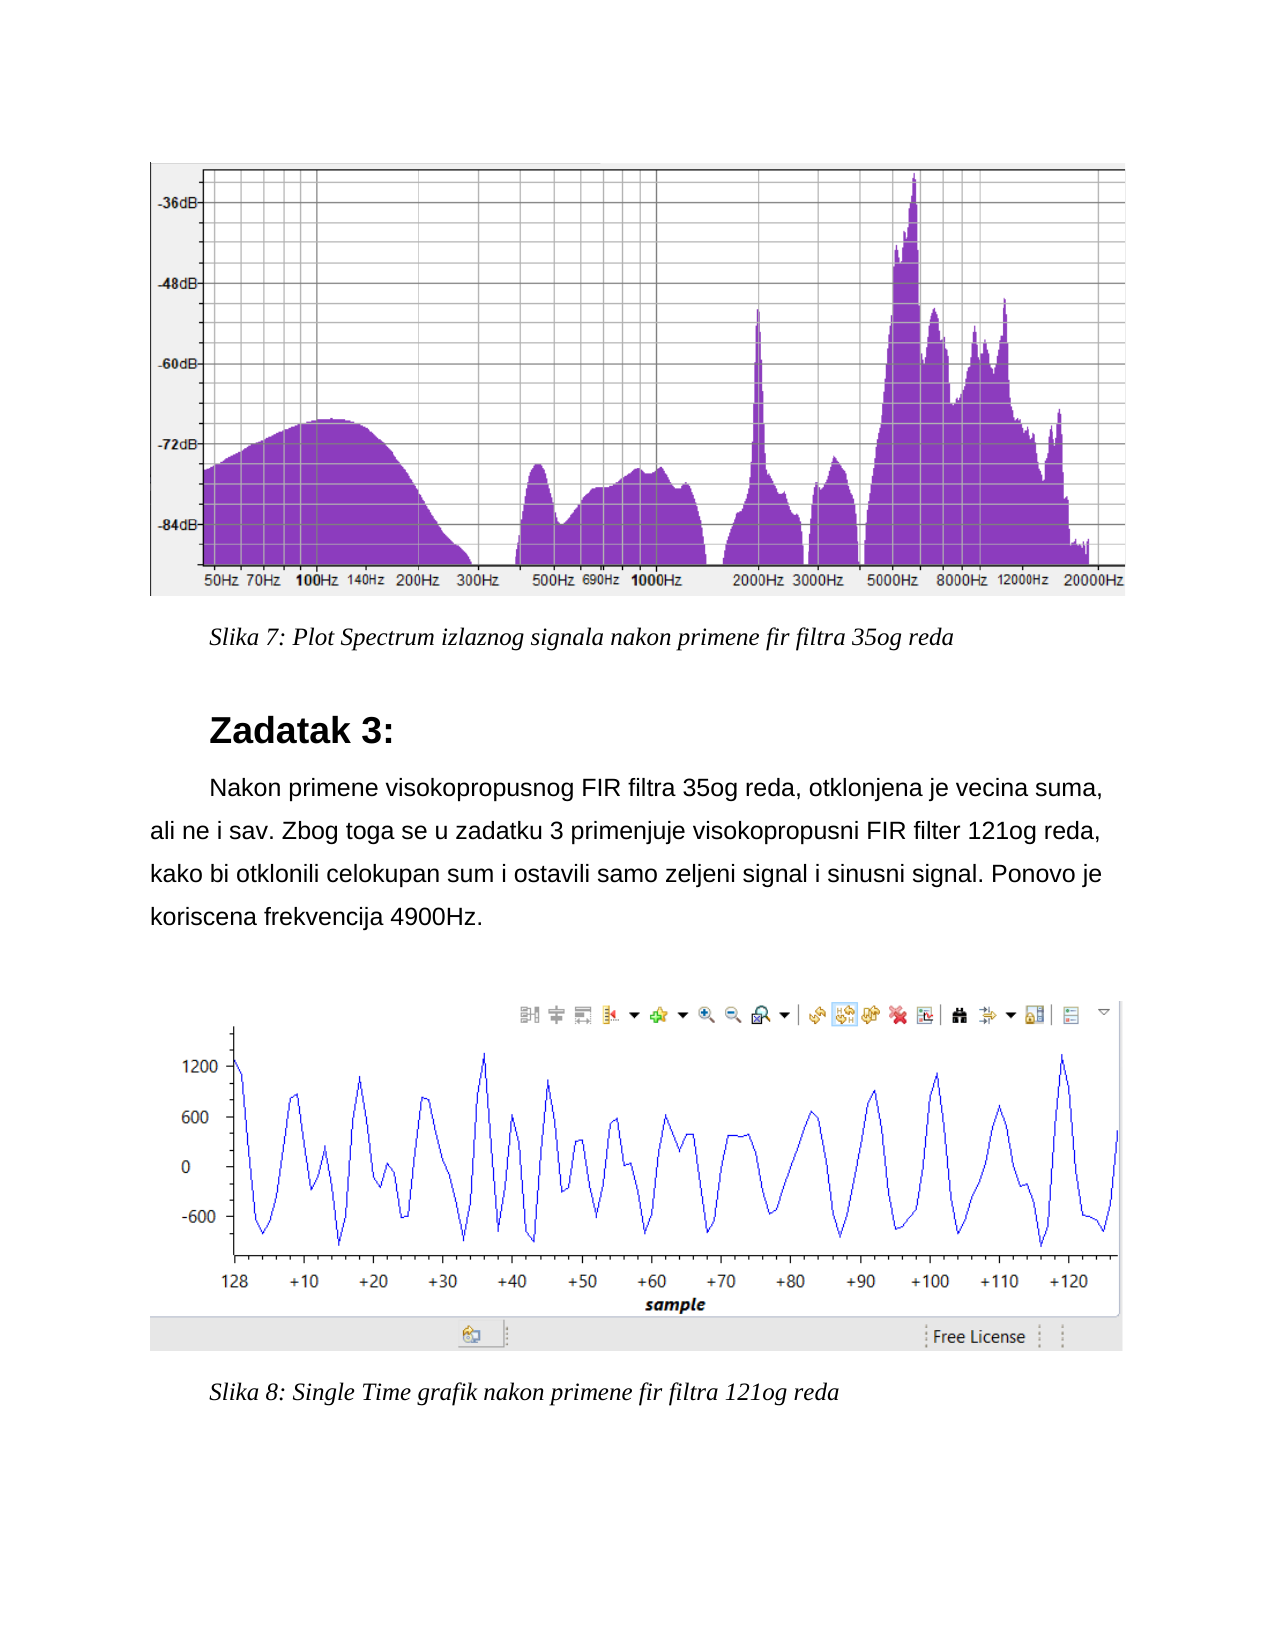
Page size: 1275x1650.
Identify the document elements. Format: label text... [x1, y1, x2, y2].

picture [150, 1001, 1125, 1351]
text Slika 7: Plot Spectrum izlaznog signala nakon primene fir filtra 35og reda [150, 596, 1125, 651]
text Nakon primene visokopropusnog FIR filtra 35og reda, otklonjena je vecina suma, ali ne i sav. Zbog toga se u zadatku 3 primenjuje visokopropusni FIR filter 121og reda, kako bi otklonili celokupan sum i ostavili samo zeljeni signal i sinusni signal. Ponovo je koriscena frekvencija 4900Hz. [150, 773, 1125, 931]
text Slika 8: Single Time grafik nakon primene fir filtra 121og reda [150, 1351, 1125, 1406]
text Zadatak 3: [150, 708, 1125, 751]
picture [150, 162, 1125, 596]
